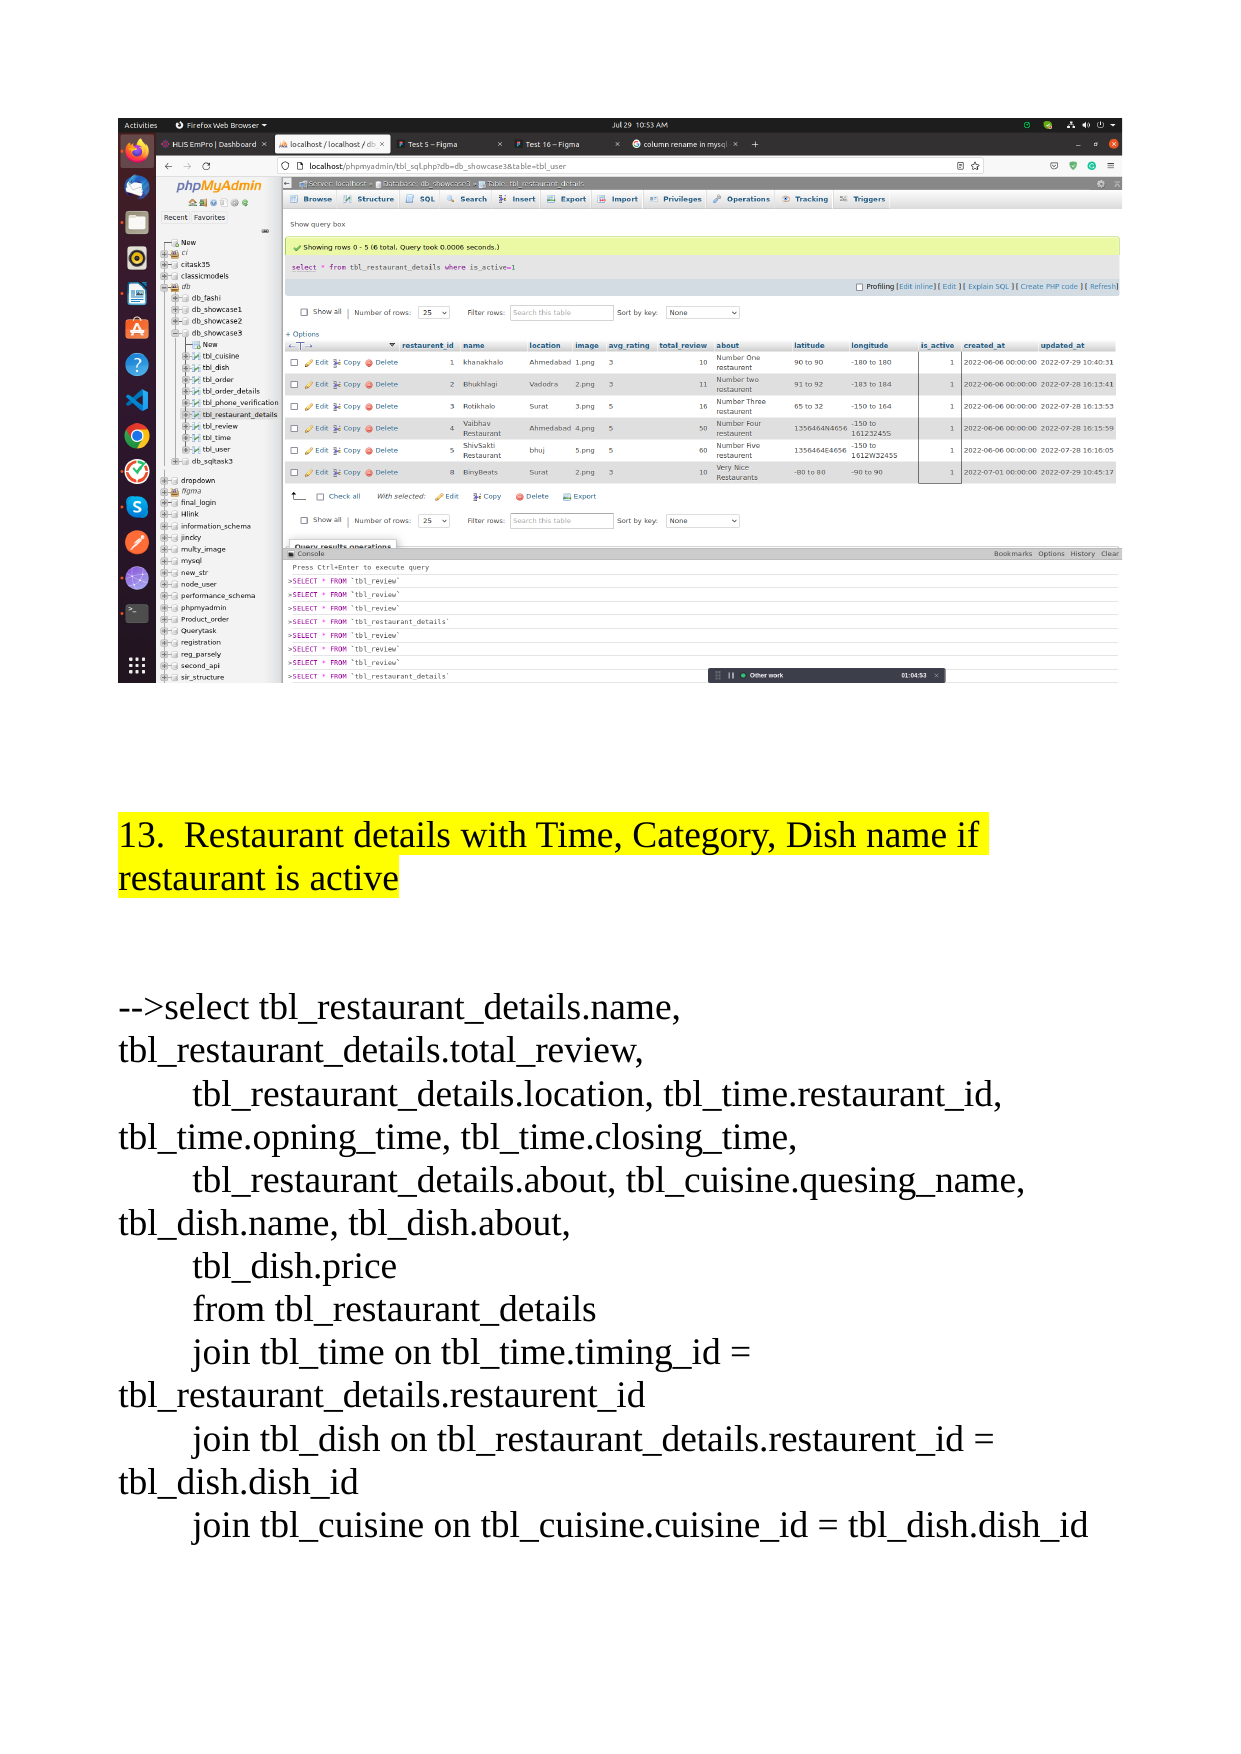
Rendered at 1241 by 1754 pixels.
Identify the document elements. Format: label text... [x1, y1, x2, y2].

text tbl_restaurant_details.about, tbl_cuisine.quesing_name, tbl_dish.name, tbl_dish.about, [118, 1157, 1122, 1243]
text from tbl_restaurant_details [118, 1287, 1122, 1330]
text tbl_dish.price [118, 1243, 1122, 1287]
text join tbl_dish on tbl_restaurant_details.restaurent_id = tbl_dish.dish_id [118, 1416, 1122, 1502]
text join tbl_cuisine on tbl_cuisine.cuisine_id = tbl_dish.dish_id [118, 1502, 1122, 1545]
text tbl_restaurant_details.location, tbl_time.restaurant_id, tbl_time.opning_time, tbl_time.closing_time, [118, 1071, 1122, 1157]
text join tbl_time on tbl_time.timing_id = tbl_restaurant_details.restaurent_id [118, 1330, 1122, 1416]
text -->select tbl_restaurant_details.name, tbl_restaurant_details.total_review, [118, 985, 1122, 1071]
picture [118, 118, 1123, 683]
text 13. Restaurant details with Time, Category, Dish name if restaurant is active [118, 812, 1122, 898]
